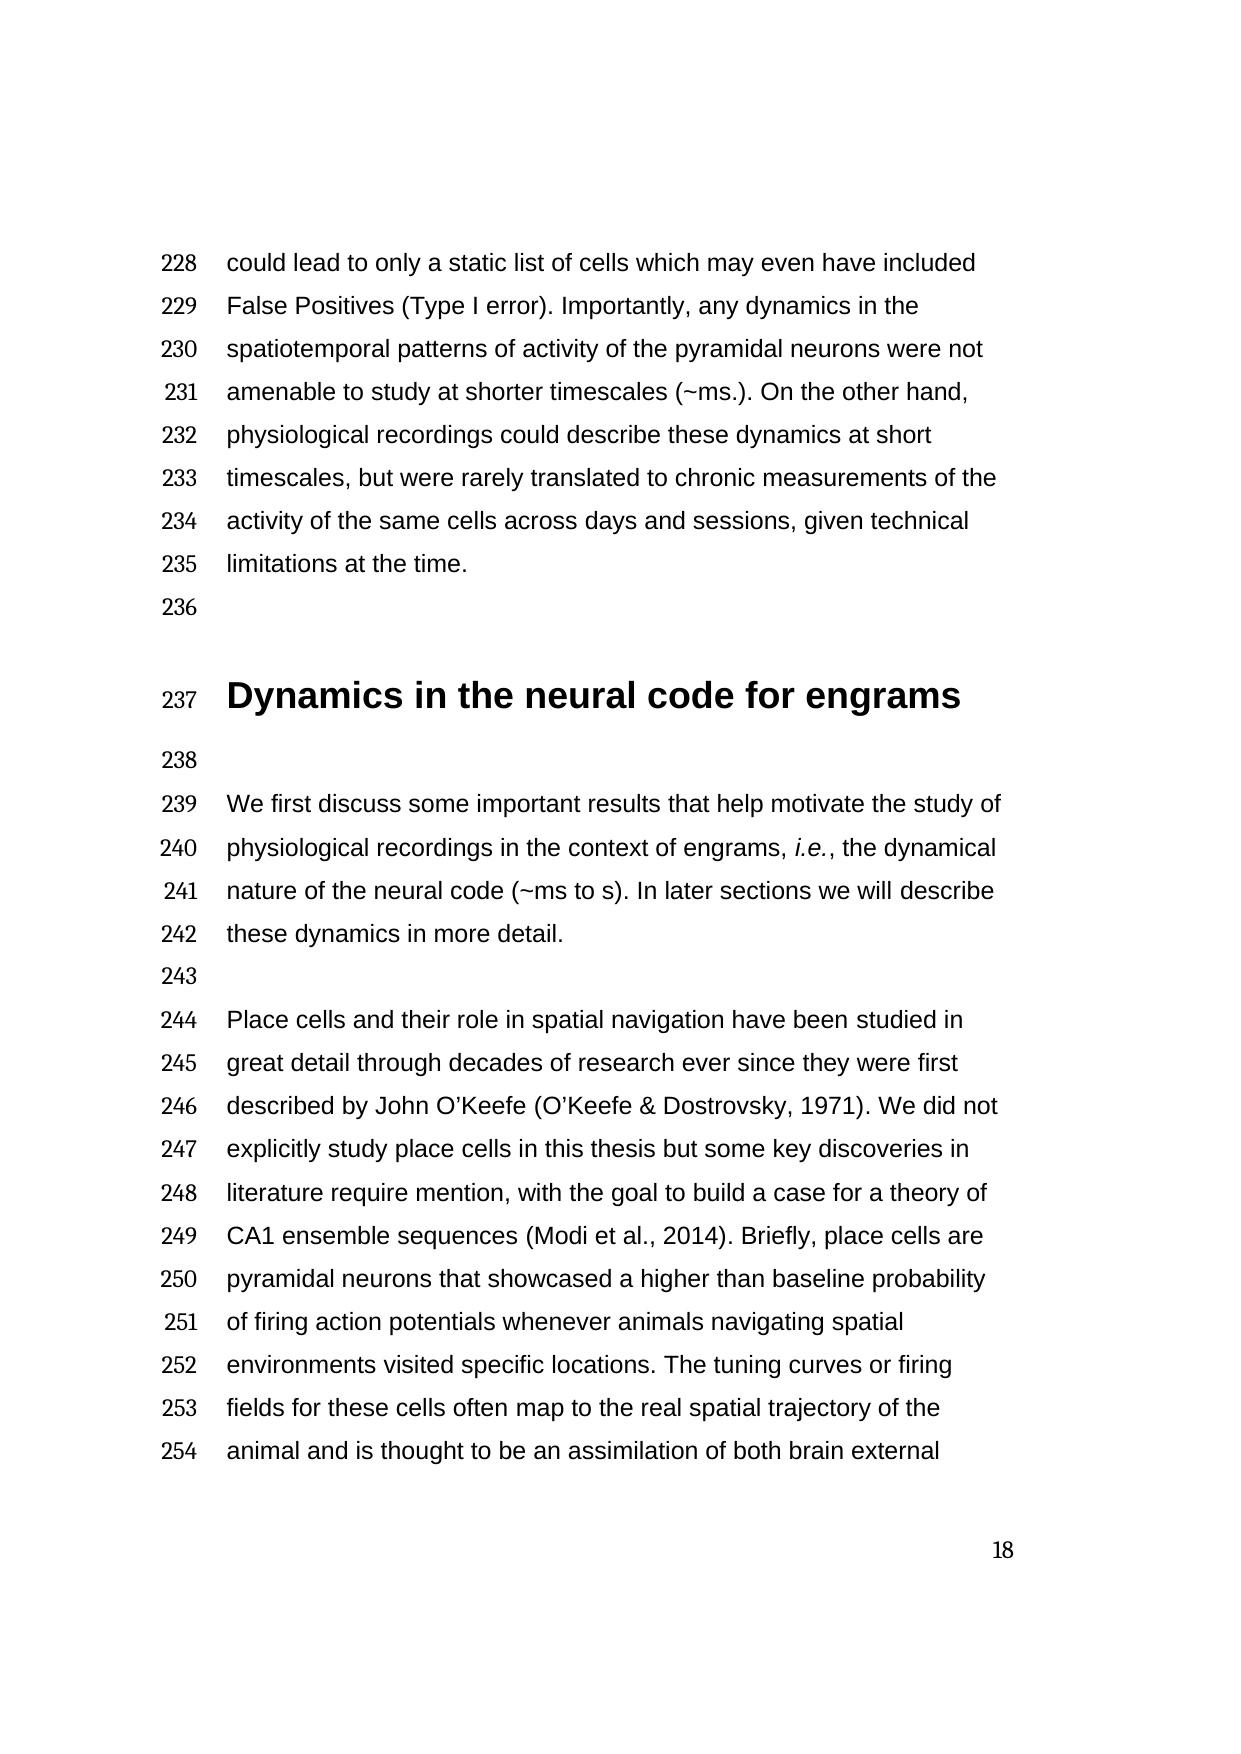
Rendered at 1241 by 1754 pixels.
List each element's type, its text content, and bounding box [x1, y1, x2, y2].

text We first discuss some important results that help motivate the study of physiological recordings in the context of engrams, i.e., the dynamical nature of the neural code (~ms to s). In later sections we will describe these dynamics in more detail. [226, 789, 1014, 947]
subtitle Dynamics in the neural code for engrams [226, 673, 1014, 716]
text Place cells and their role in spatial navigation have been studied in great detail through decades of research ever since they were first described by John O’Keefe (O’Keefe & Dostrovsky, 1971)⁠. We did not explicitly study place cells in this thesis but some key discoveries in literature require mention, with the goal to build a case for a theory of CA1 ensemble sequences (Modi et al., 2014)⁠. Briefly, place cells are pyramidal neurons that showcased a higher than baseline probability of firing action potentials whenever animals navigating spatial environments visited specific locations. The tuning curves or firing fields for these cells often map to the real spatial trajectory of the animal and is thought to be an assimilation of both brain external [226, 1005, 1014, 1465]
text could lead to only a static list of cells which may even have included False Positives (Type I error). Importantly, any dynamics in the spatiotemporal patterns of activity of the pyramidal neurons were not amenable to study at shorter timescales (~ms.). On the other hand, physiological recordings could describe these dynamics at short timescales, but were rarely translated to chronic measurements of the activity of the same cells across days and sessions, given technical limitations at the time. [226, 248, 1014, 578]
